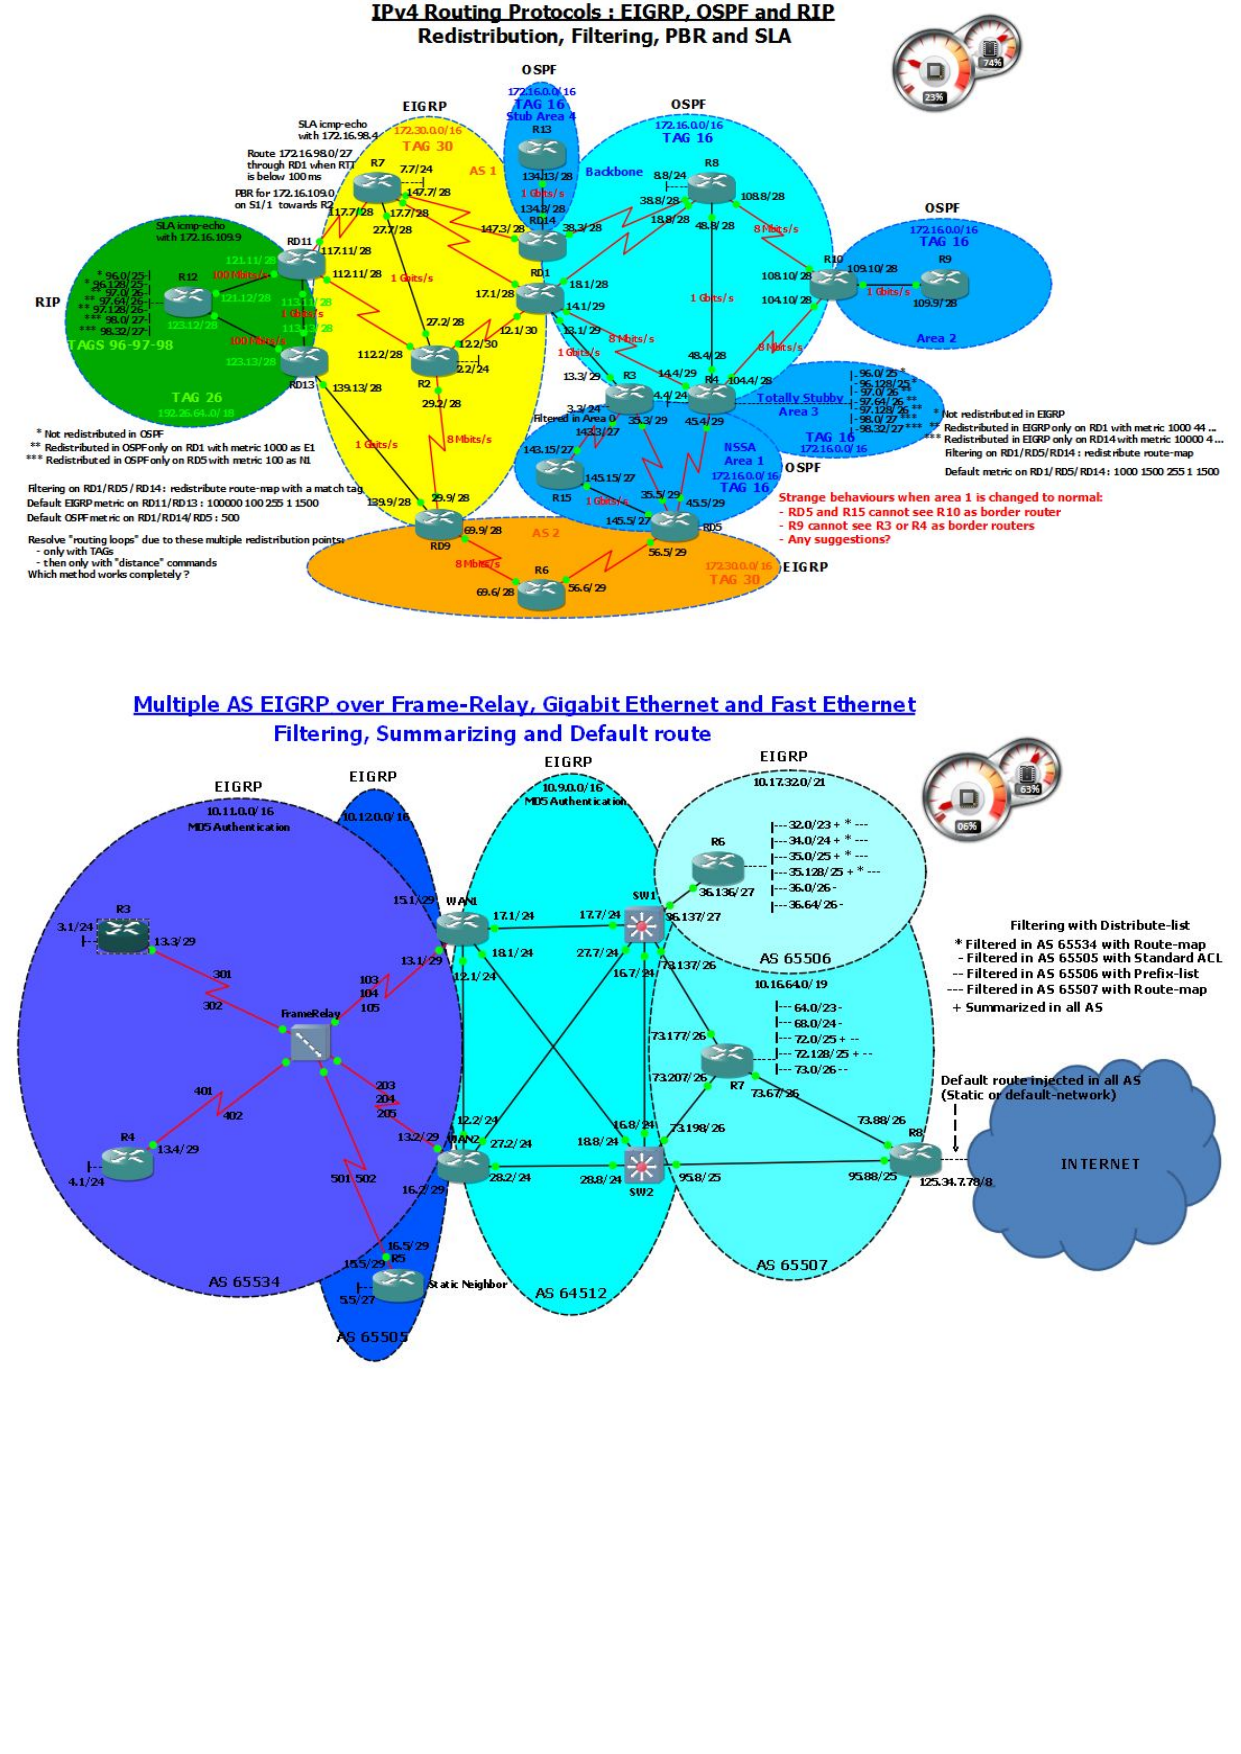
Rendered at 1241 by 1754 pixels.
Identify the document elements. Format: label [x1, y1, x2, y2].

picture [8, 686, 1228, 1369]
picture [8, 0, 1228, 624]
